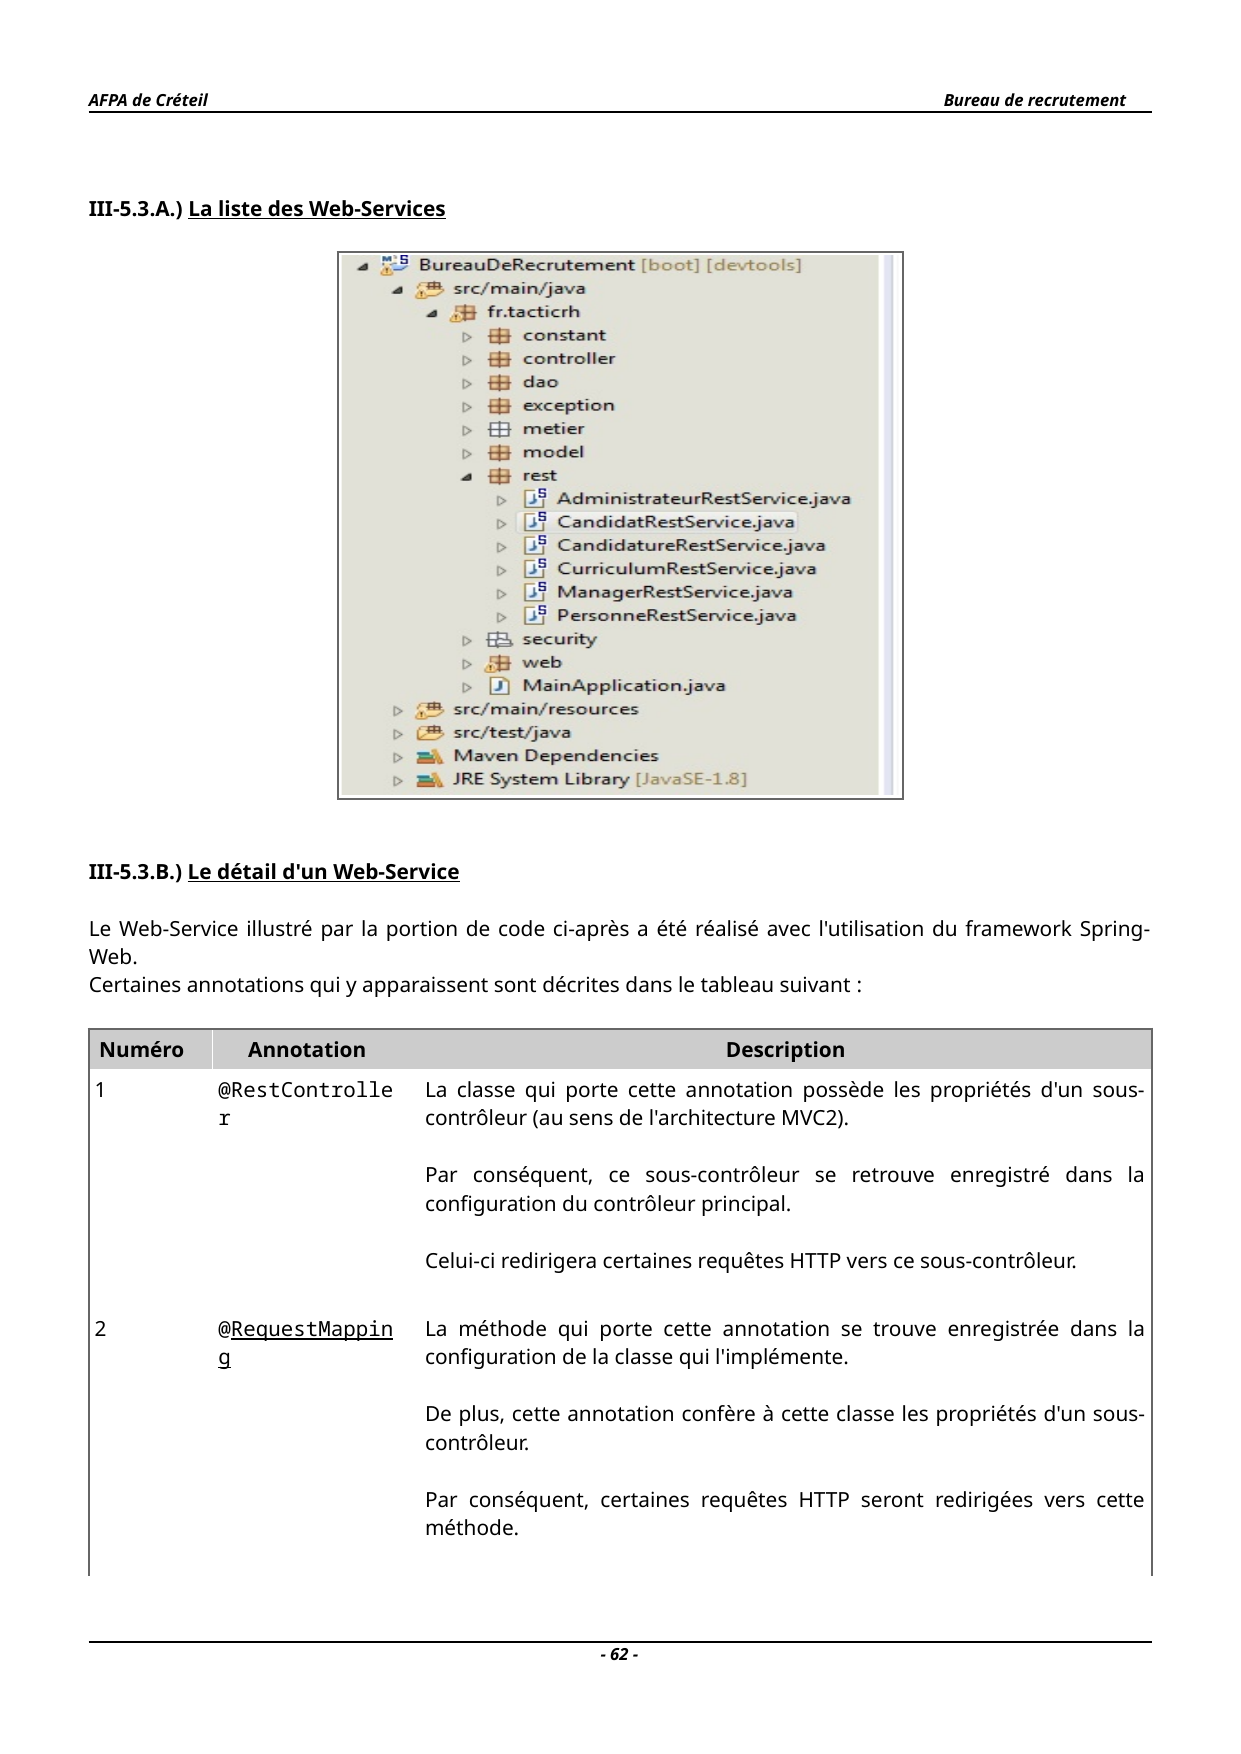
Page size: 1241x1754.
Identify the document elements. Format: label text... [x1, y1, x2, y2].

table_header [195, 1030, 212, 1069]
picture [341, 255, 899, 795]
table_cell 2 [90, 1308, 195, 1576]
text III-5.3.B.) Le détail d'un Web-Service [88, 857, 1152, 885]
table_cell La méthode qui porte cette annotation se trouve enregistrée dans la configuration de la classe qui l'implémente. De plus, cette annotation confère à cette classe les propriétés d'un sous-contrôleur. Par conséquent, certaines requêtes HTTP seront redirigées vers cette méthode. [419, 1308, 1151, 1576]
table_cell [195, 1308, 212, 1576]
table_cell @RestController [213, 1069, 401, 1308]
table_cell [401, 1069, 419, 1308]
table_header Numéro [90, 1030, 195, 1069]
table_header Annotation [213, 1030, 401, 1069]
table_header Description [419, 1030, 1151, 1069]
table_cell [401, 1308, 419, 1576]
text Certaines annotations qui y apparaissent sont décrites dans le tableau suivant : [88, 971, 1152, 999]
text III-5.3.A.) La liste des Web-Services [88, 194, 1152, 222]
table_header [401, 1030, 419, 1069]
text Le Web-Service illustré par la portion de code ci-après a été réalisé avec l'utilisation du framework Spring-Web. [88, 914, 1152, 971]
table_cell 1 [90, 1069, 195, 1308]
table_cell @RequestMapping [213, 1308, 401, 1576]
table_cell [195, 1069, 212, 1308]
table_cell La classe qui porte cette annotation possède les propriétés d'un sous-contrôleur (au sens de l'architecture MVC2). Par conséquent, ce sous-contrôleur se retrouve enregistré dans la configuration du contrôleur principal. Celui-ci redirigera certaines requêtes HTTP vers ce sous-contrôleur. [419, 1069, 1151, 1308]
